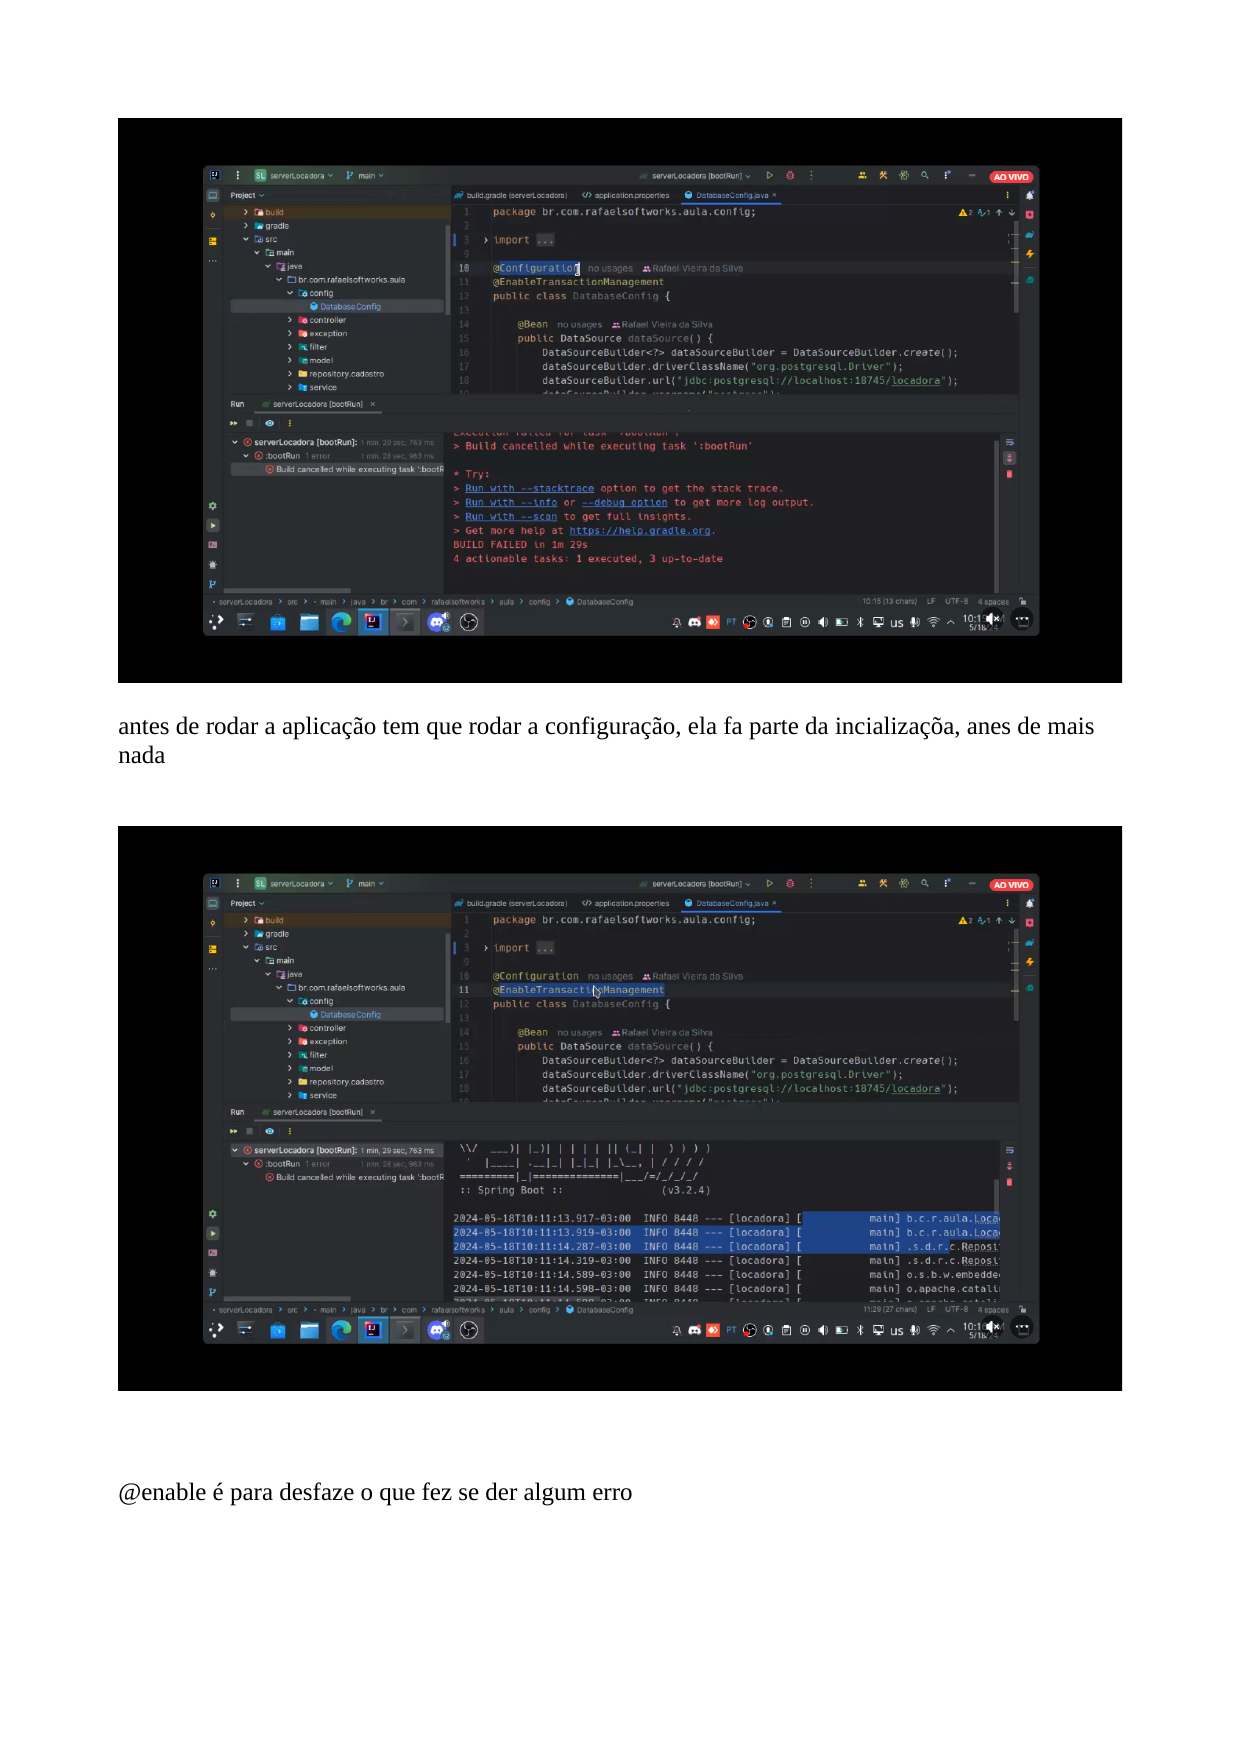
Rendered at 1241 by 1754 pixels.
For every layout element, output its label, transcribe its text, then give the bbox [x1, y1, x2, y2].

picture [118, 826, 1123, 1391]
text @enable é para desfaze o que fez se der algum erro [118, 1477, 1122, 1506]
picture [118, 118, 1123, 683]
text antes de rodar a aplicação tem que rodar a configuração, ela fa parte da incializaçõa, anes de mais nada [118, 711, 1122, 769]
